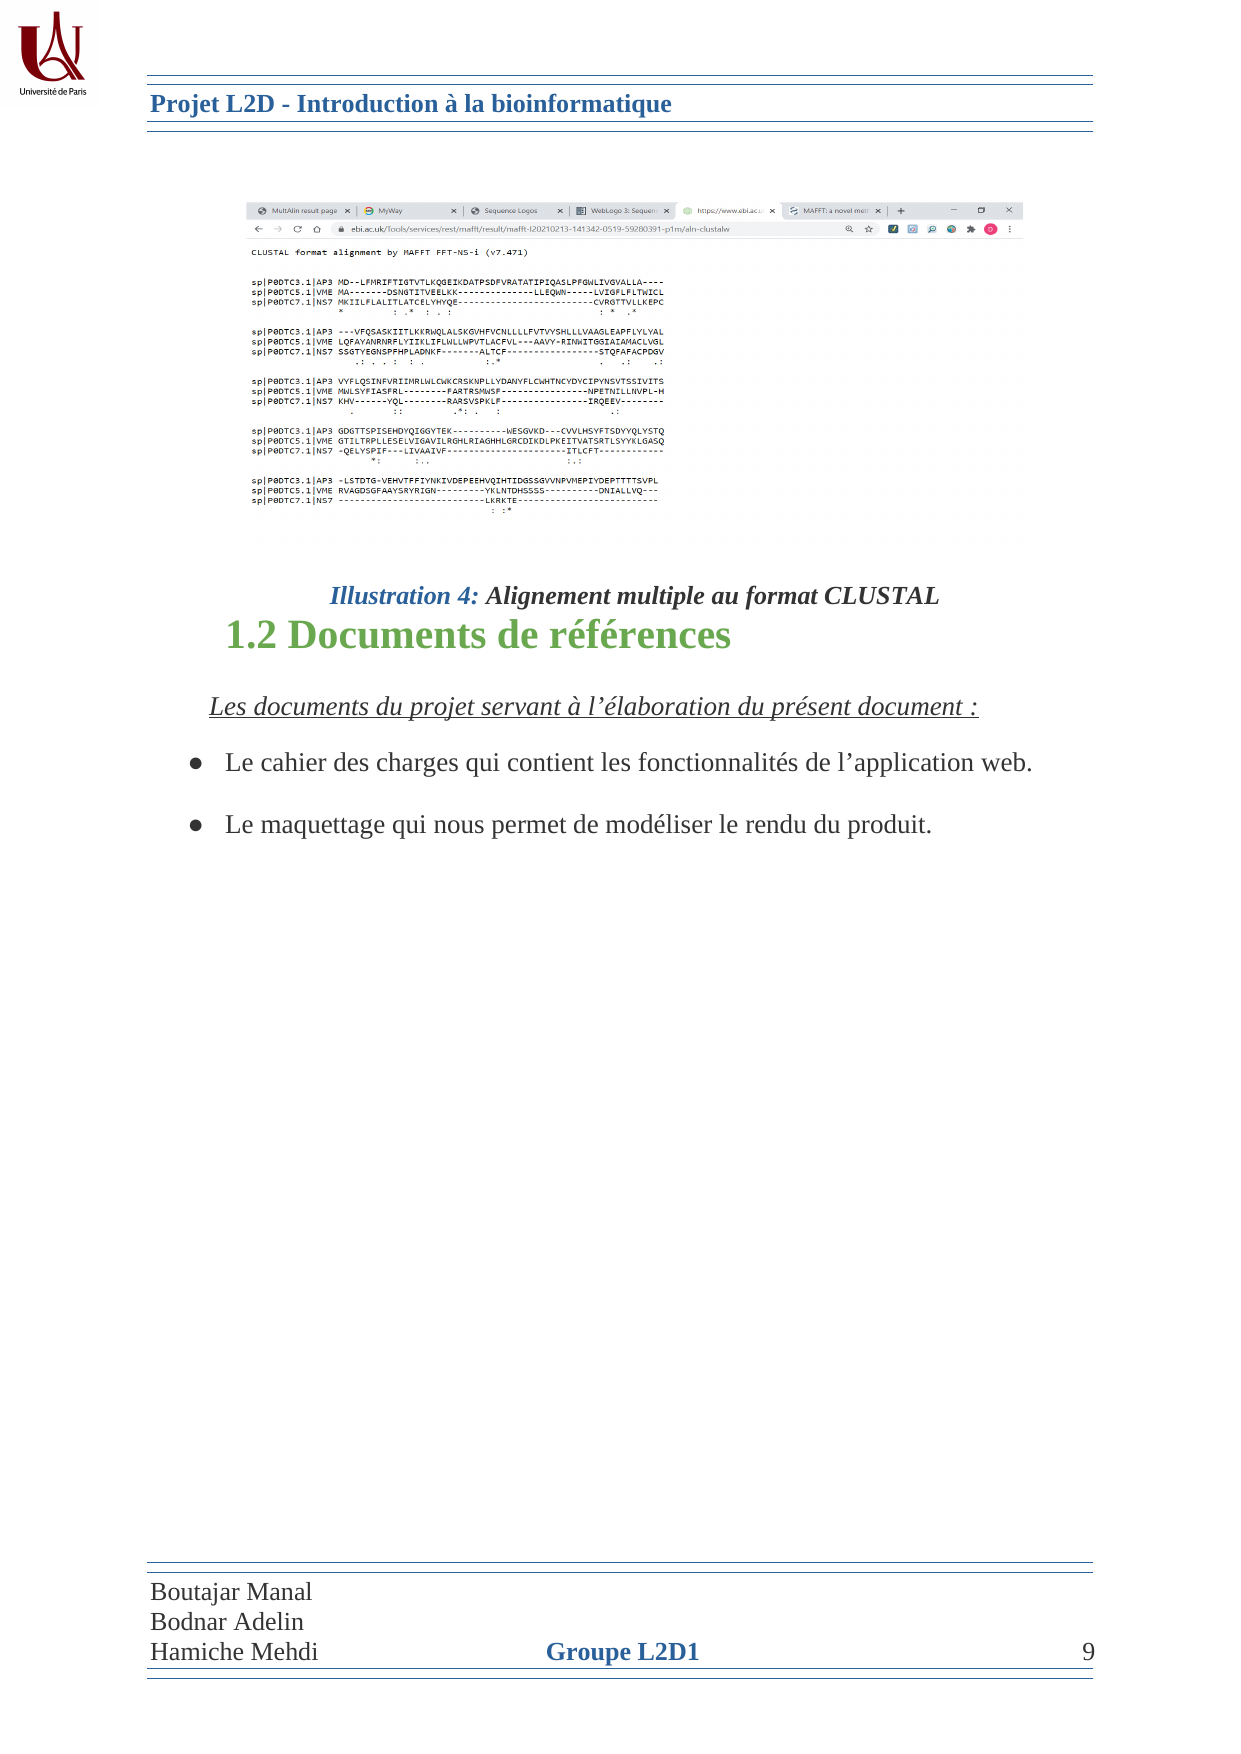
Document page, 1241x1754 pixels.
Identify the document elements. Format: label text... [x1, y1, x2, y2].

list Le maquettage qui nous permet de modéliser le rendu du produit. [187, 808, 1090, 839]
picture [0, 0, 101, 107]
text Illustration 4: Alignement multiple au format CLUSTAL [246, 553, 1023, 610]
subtitle 1.2 Documents de références [150, 169, 1090, 658]
text Les documents du projet servant à l’élaboration du présent document : [150, 690, 1090, 721]
picture [246, 181, 1024, 553]
list Le cahier des charges qui contient les fonctionnalités de l’application web. [187, 746, 1090, 777]
